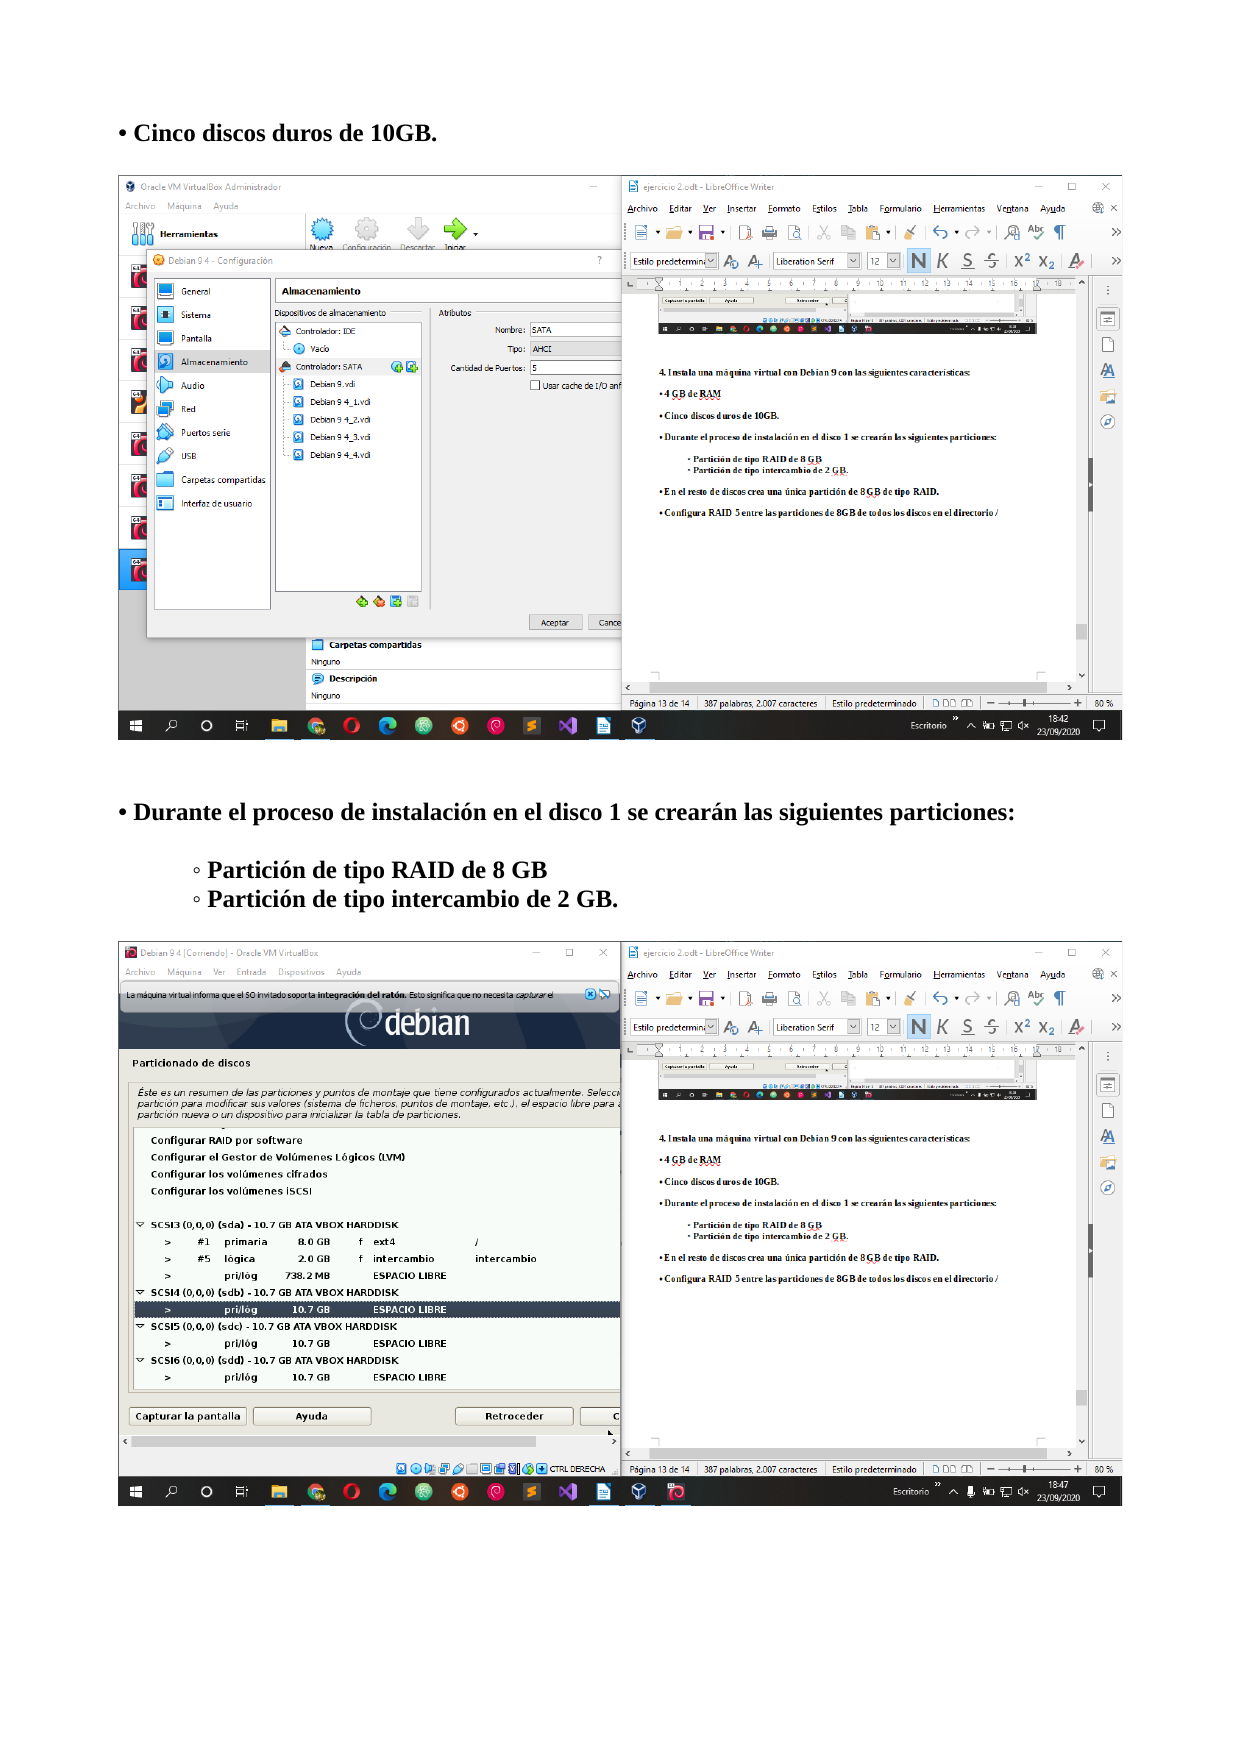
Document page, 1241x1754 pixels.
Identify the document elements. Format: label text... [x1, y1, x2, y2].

picture [118, 175, 1123, 740]
text • Durante el proceso de instalación en el disco 1 se crearán las siguientes particiones: [118, 797, 1122, 826]
text • Cinco discos duros de 10GB. [118, 118, 1122, 147]
text ◦ Partición de tipo RAID de 8 GB [118, 855, 1122, 884]
text ◦ Partición de tipo intercambio de 2 GB. [118, 884, 1122, 912]
picture [118, 941, 1123, 1506]
